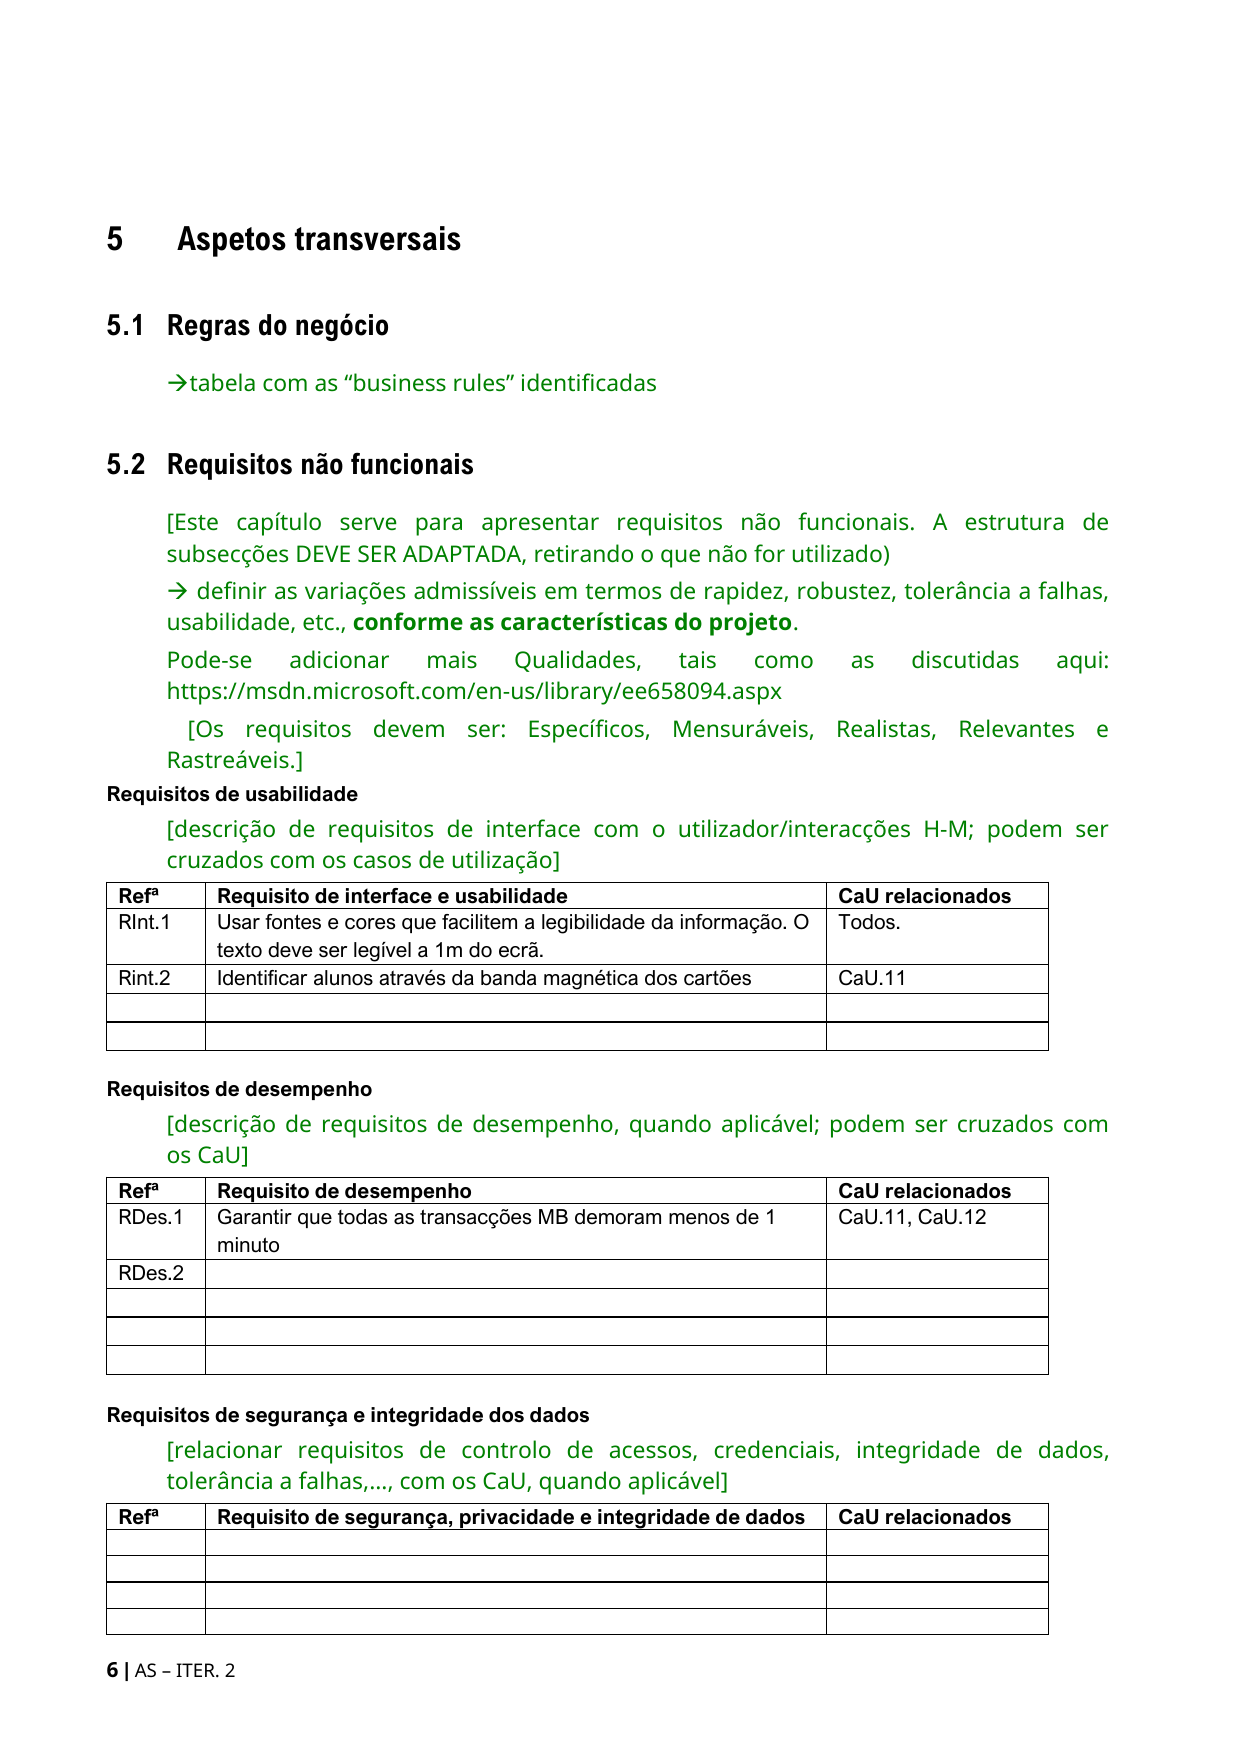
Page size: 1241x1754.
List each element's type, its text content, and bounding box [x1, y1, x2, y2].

table_cell RDes.2 [107, 1260, 205, 1288]
table_header Requisito de interface e usabilidade [206, 883, 826, 908]
table_cell [206, 1023, 826, 1050]
table_header CaU relacionados [827, 1178, 1048, 1203]
text Requisitos de desempenho [106, 1076, 1110, 1102]
table_cell [827, 1530, 1048, 1555]
table_header Refª [107, 883, 205, 908]
table_cell [827, 1318, 1048, 1345]
table_cell [827, 1260, 1048, 1288]
table_cell [206, 1260, 826, 1288]
table_cell [827, 1609, 1048, 1634]
table_cell [827, 1346, 1048, 1374]
table_cell Identificar alunos através da banda magnética dos cartões [206, 965, 826, 993]
table_cell [206, 1289, 826, 1316]
table_cell [206, 1346, 826, 1374]
table_cell [827, 1023, 1048, 1050]
table_cell Garantir que todas as transacções MB demoram menos de 1 minuto [206, 1204, 826, 1259]
table_cell [206, 1318, 826, 1345]
table_cell [206, 1609, 826, 1634]
text [relacionar requisitos de controlo de acessos, credenciais, integridade de dados, tolerância a falhas,…, com os CaU, quando aplicável] [166, 1434, 1110, 1496]
table_header Requisito de segurança, privacidade e integridade de dados [206, 1504, 826, 1529]
table_cell Usar fontes e cores que facilitem a legibilidade da informação. O texto deve ser legível a 1m do ecrã. [206, 909, 826, 964]
table_header Refª [107, 1504, 205, 1529]
text  definir as variações admissíveis em termos de rapidez, robustez, tolerância a falhas, usabilidade, etc., conforme as características do projeto. [166, 575, 1110, 638]
text tabela com as “business rules” identificadas [166, 367, 1110, 398]
table_cell [107, 1346, 205, 1374]
text [Os requisitos devem ser: Específicos, Mensuráveis, Realistas, Relevantes e Rastreáveis.] [166, 713, 1110, 775]
table_header Requisito de desempenho [206, 1178, 826, 1203]
table_cell [107, 994, 205, 1021]
table_cell [107, 1583, 205, 1608]
table_cell [206, 1530, 826, 1555]
text [descrição de requisitos de interface com o utilizador/interacções H-M; podem ser cruzados com os casos de utilização] [166, 813, 1110, 875]
text Requisitos de segurança e integridade dos dados [106, 1402, 1110, 1428]
subtitle Requisitos não funcionais [106, 448, 1051, 481]
table_cell [206, 994, 826, 1021]
table_cell Todos. [827, 909, 1048, 964]
table_cell [107, 1556, 205, 1581]
table_cell [827, 1583, 1048, 1608]
table_cell [206, 1556, 826, 1581]
text Pode-se adicionar mais Qualidades, tais como as discutidas aqui: https://msdn.microsoft.com/en-us/library/ee658094.aspx [166, 644, 1110, 706]
table_cell Rint.2 [107, 965, 205, 993]
table_cell [827, 1289, 1048, 1316]
table_cell RInt.1 [107, 909, 205, 964]
subtitle Aspetos transversais [106, 218, 1110, 258]
table_cell CaU.11 [827, 965, 1048, 993]
text [descrição de requisitos de desempenho, quando aplicável; podem ser cruzados com os CaU] [166, 1108, 1110, 1170]
table_cell [107, 1318, 205, 1345]
text Requisitos de usabilidade [106, 781, 1110, 807]
table_cell CaU.11, CaU.12 [827, 1204, 1048, 1259]
table_cell [107, 1530, 205, 1555]
table_cell [107, 1609, 205, 1634]
table_header CaU relacionados [827, 883, 1048, 908]
table_cell RDes.1 [107, 1204, 205, 1259]
table_cell [827, 994, 1048, 1021]
text [Este capítulo serve para apresentar requisitos não funcionais. A estrutura de subsecções DEVE SER ADAPTADA, retirando o que não for utilizado) [166, 506, 1110, 569]
table_header CaU relacionados [827, 1504, 1048, 1529]
subtitle Regras do negócio [106, 308, 1051, 342]
table_header Refª [107, 1178, 205, 1203]
table_cell [206, 1583, 826, 1608]
table_cell [107, 1289, 205, 1316]
table_cell [107, 1023, 205, 1050]
table_cell [827, 1556, 1048, 1581]
